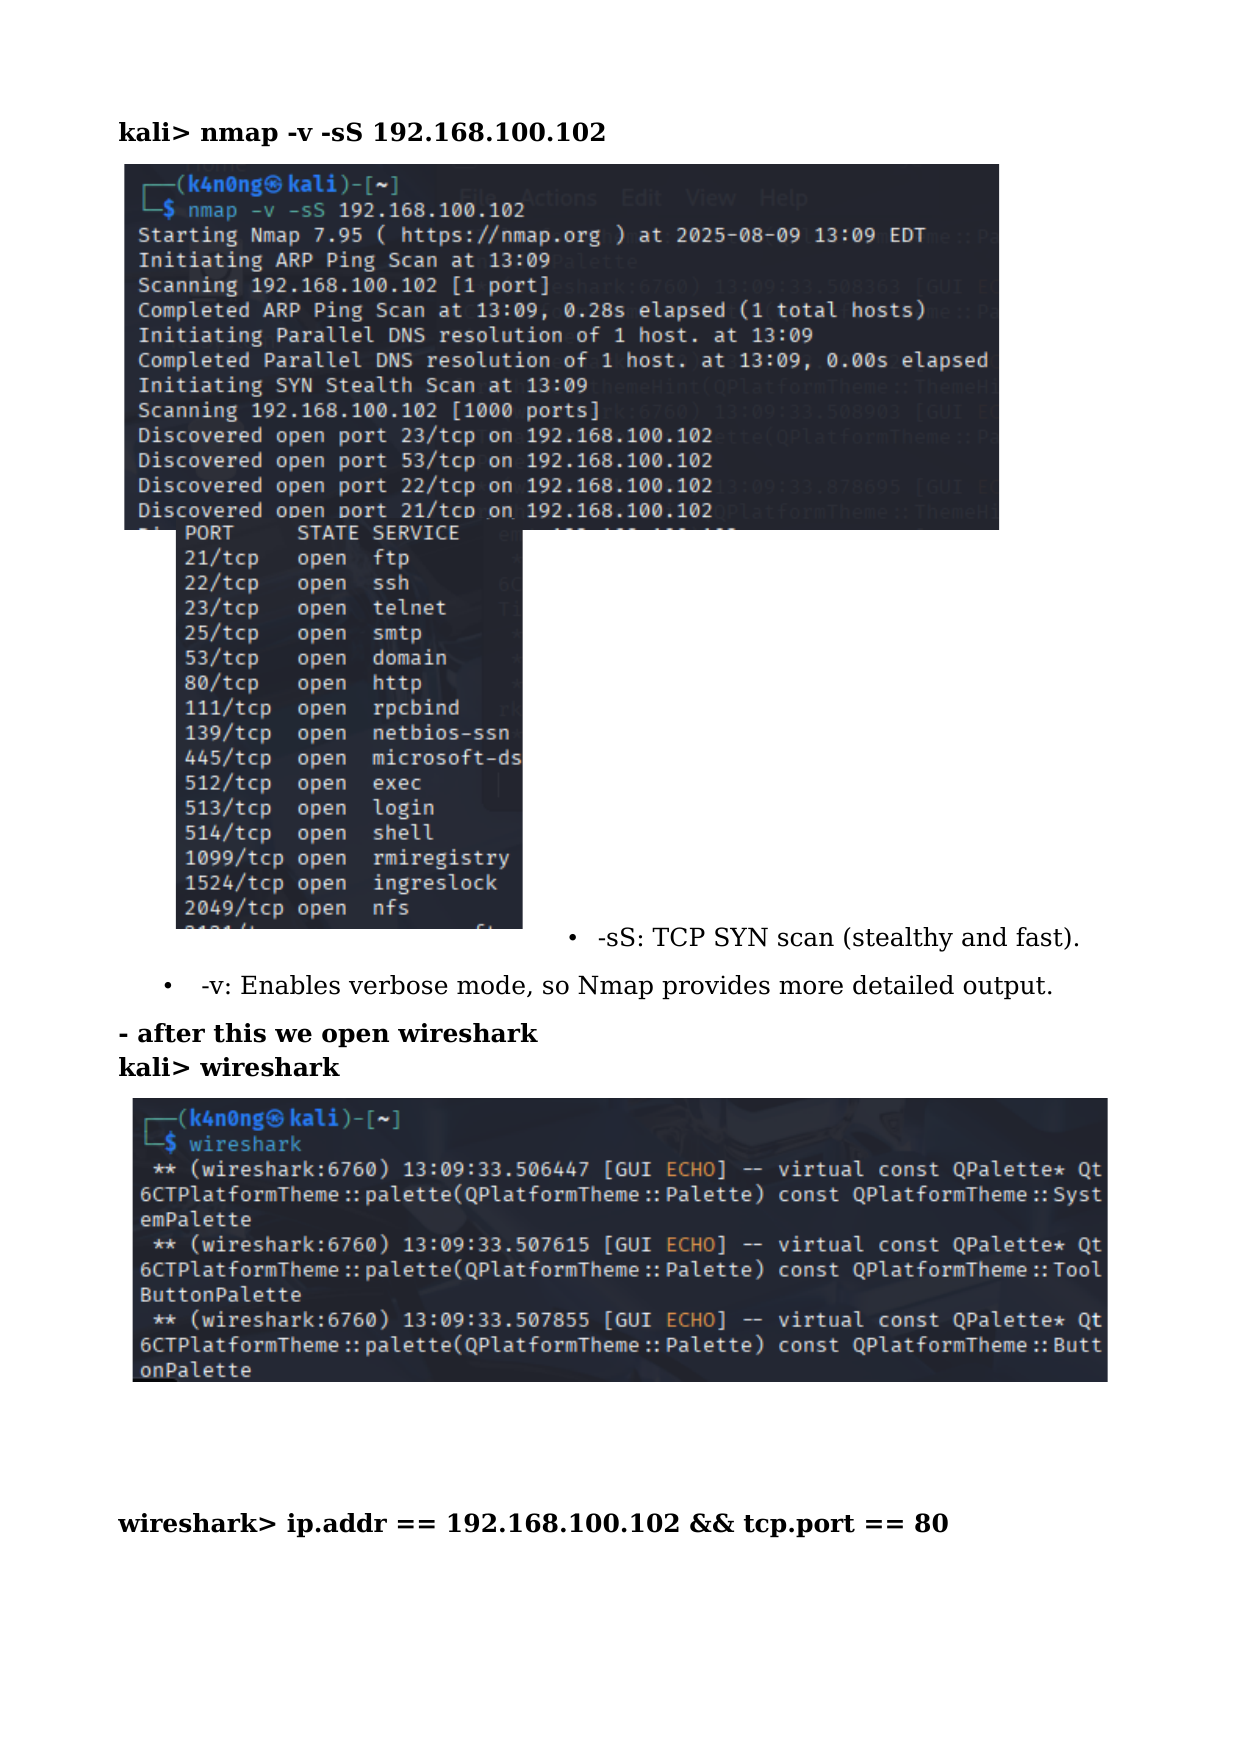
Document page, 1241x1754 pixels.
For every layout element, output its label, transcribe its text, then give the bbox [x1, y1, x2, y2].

list -v: Enables verbose mode, so Nmap provides more detailed output. [164, 971, 1122, 1000]
text - after this we open wireshark [118, 1019, 1122, 1048]
text kali> nmap -v -sS 192.168.100.102 [118, 118, 1122, 147]
text wireshark> ip.addr == 192.168.100.102 && tcp.port == 80 [118, 1509, 1122, 1538]
list -sS: TCP SYN scan (stealthy and fast). [164, 923, 1122, 952]
text kali> wireshark [118, 1053, 1122, 1082]
picture [132, 1098, 1108, 1382]
picture [124, 164, 1000, 929]
